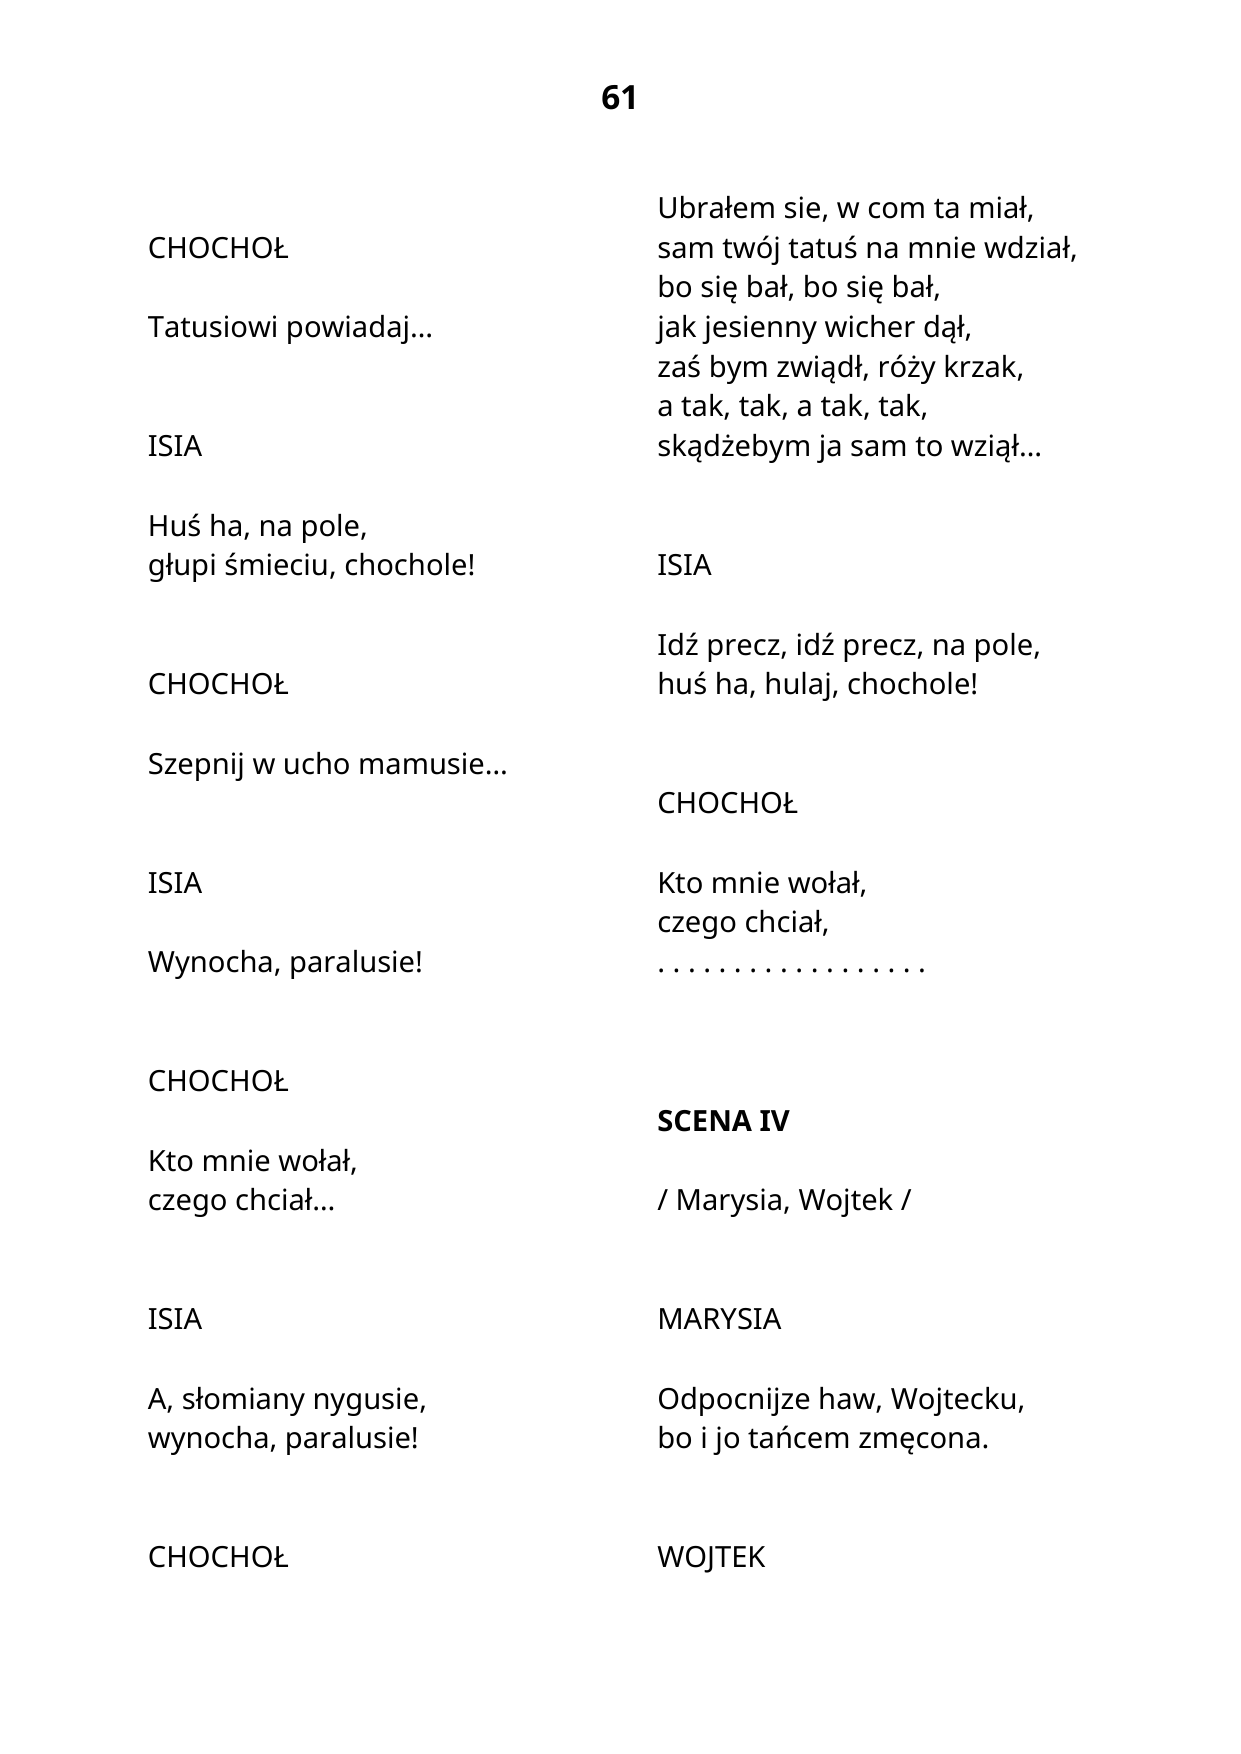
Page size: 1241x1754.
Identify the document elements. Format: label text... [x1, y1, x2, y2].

text A, słomiany nygusie, [148, 1378, 583, 1418]
text a tak, tak, a tak, tak, [657, 386, 1093, 425]
text / Marysia, Wojtek / [657, 1179, 1093, 1219]
text wynocha, paralusie! [148, 1418, 583, 1457]
text CHOCHOŁ [148, 1060, 583, 1100]
text CHOCHOŁ [657, 783, 1093, 822]
text zaś bym zwiądł, róży krzak, [657, 346, 1093, 386]
text czego chciał… [148, 1179, 583, 1219]
text ISIA [148, 862, 583, 902]
text skądżebym ja sam to wziął… [657, 425, 1093, 465]
text CHOCHOŁ [148, 663, 583, 703]
text sam twój tatuś na mnie wdział, [657, 227, 1093, 267]
text CHOCHOŁ [148, 1537, 583, 1576]
text Huś ha, na pole, [148, 505, 583, 544]
text Odpocnijze haw, Wojtecku, [657, 1378, 1093, 1418]
text głupi śmieciu, chochole! [148, 544, 583, 584]
text SCENA IV [657, 1100, 1093, 1140]
text MARYSIA [657, 1298, 1093, 1338]
text huś ha, hulaj, chochole! [657, 663, 1093, 703]
text ISIA [657, 544, 1093, 584]
text bo i jo tańcem zmęcona. [657, 1418, 1093, 1457]
text jak jesienny wicher dął, [657, 306, 1093, 346]
text Kto mnie wołał, [148, 1140, 583, 1179]
text ISIA [148, 1298, 583, 1338]
text ISIA [148, 425, 583, 465]
text Szepnij w ucho mamusie… [148, 743, 583, 783]
text bo się bał, bo się bał, [657, 267, 1093, 306]
text czego chciał, [657, 902, 1093, 941]
text Tatusiowi powiadaj… [148, 306, 583, 346]
text . . . . . . . . . . . . . . . . . . [657, 941, 1093, 981]
text Wynocha, paralusie! [148, 941, 583, 981]
text Kto mnie wołał, [657, 862, 1093, 902]
text CHOCHOŁ [148, 227, 583, 267]
text WOJTEK [657, 1537, 1093, 1576]
text Idź precz, idź precz, na pole, [657, 624, 1093, 663]
text Ubrałem sie, w com ta miał, [657, 187, 1093, 227]
